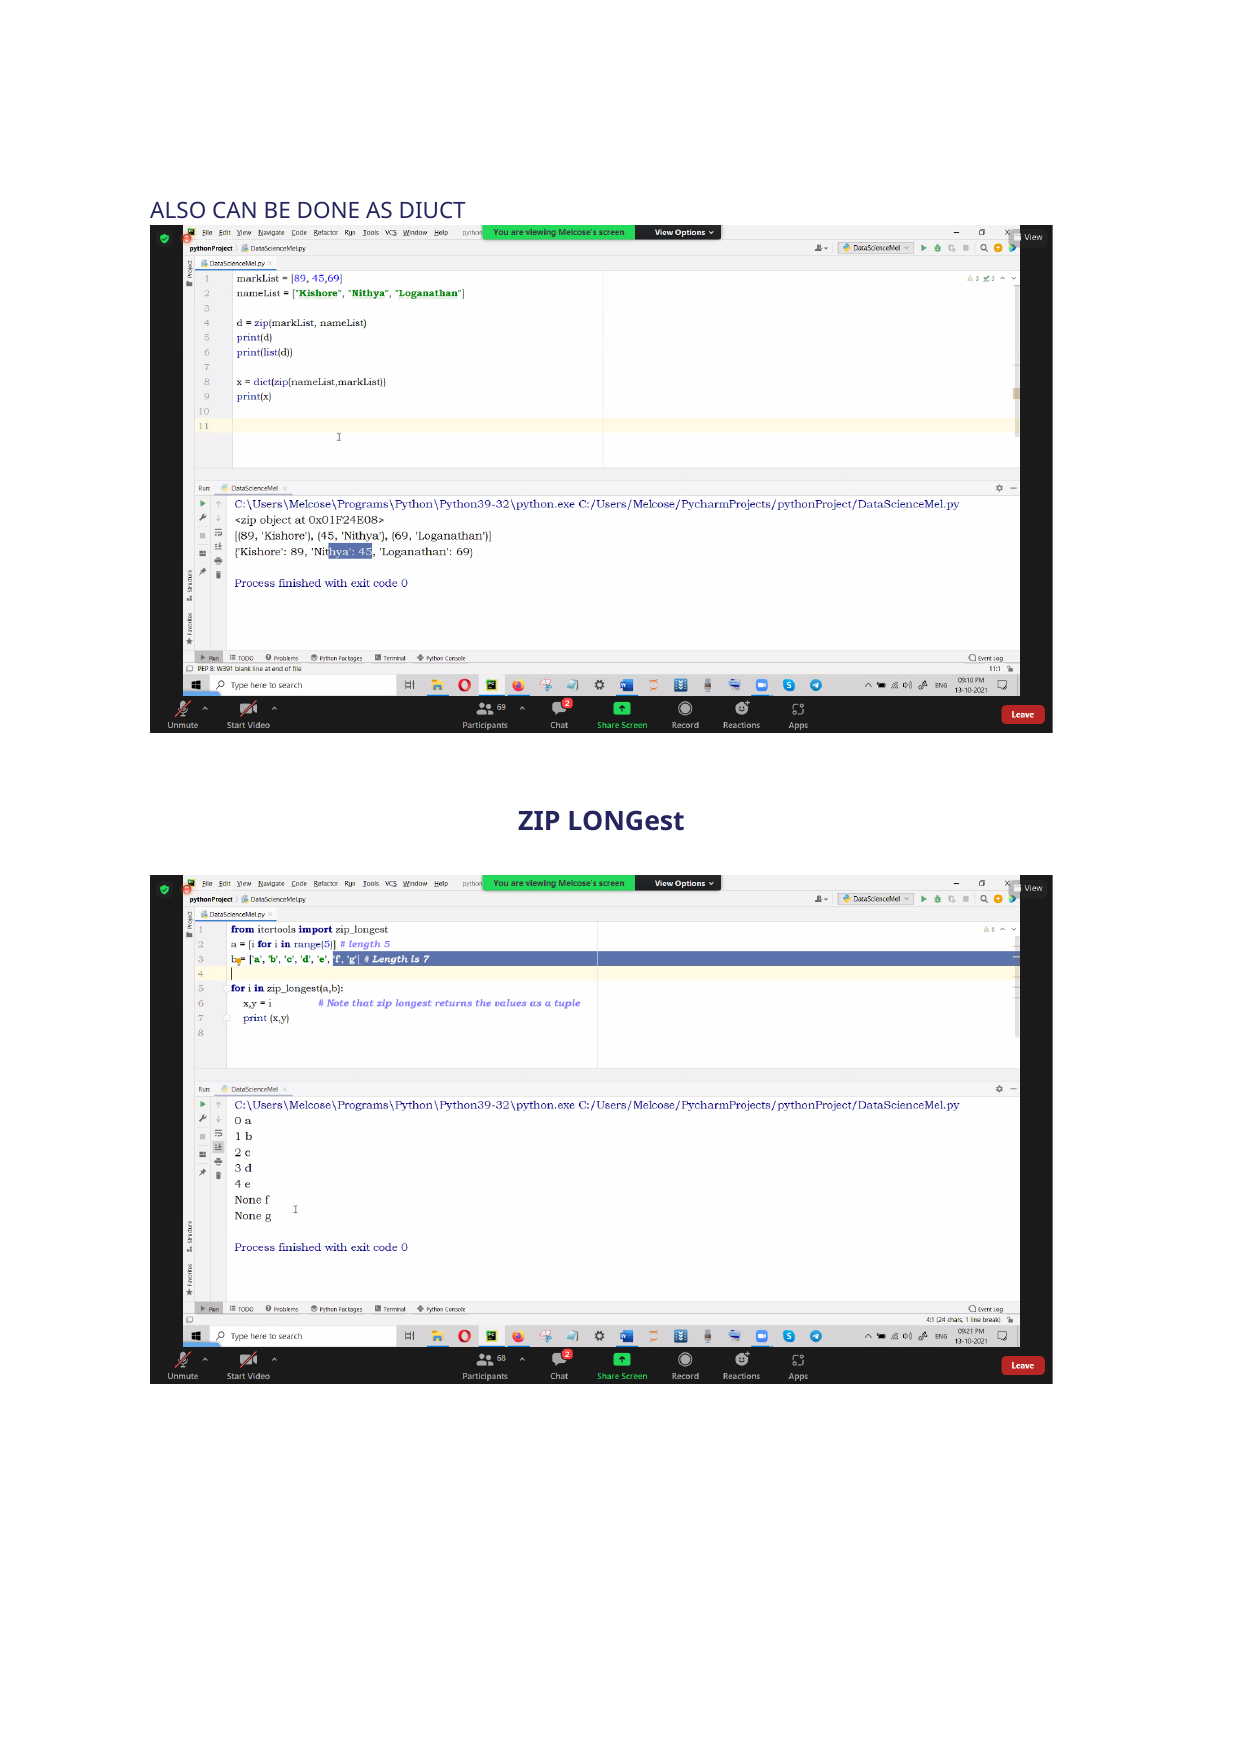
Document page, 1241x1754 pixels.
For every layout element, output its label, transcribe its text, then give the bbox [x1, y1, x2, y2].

picture [150, 875, 1053, 1384]
text ZIP LONGest [150, 801, 1053, 838]
text ALSO CAN BE DONE AS DIUCT [150, 187, 1053, 225]
picture [150, 225, 1053, 733]
